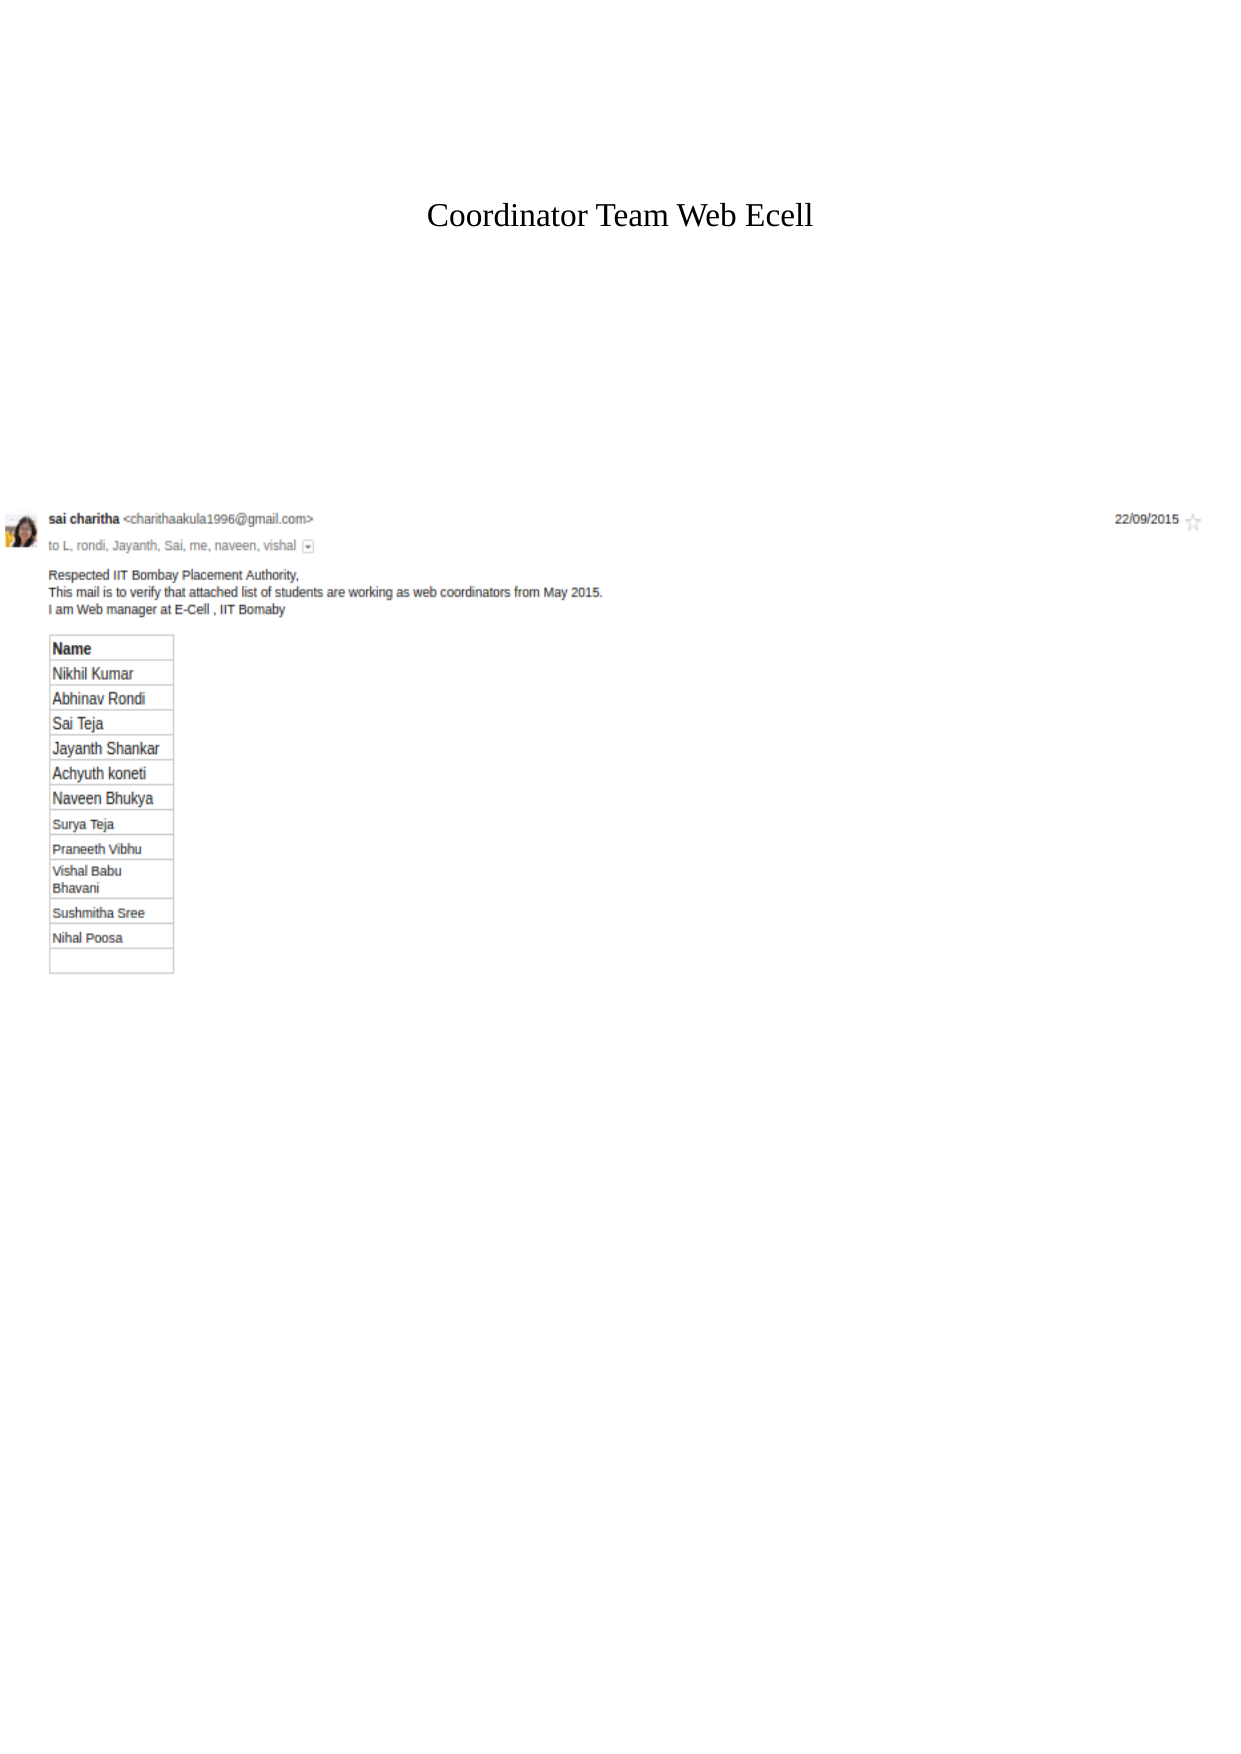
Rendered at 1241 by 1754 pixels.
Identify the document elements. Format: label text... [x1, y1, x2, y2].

picture [0, 496, 1221, 996]
text Coordinator Team Web Ecell [118, 195, 1122, 233]
